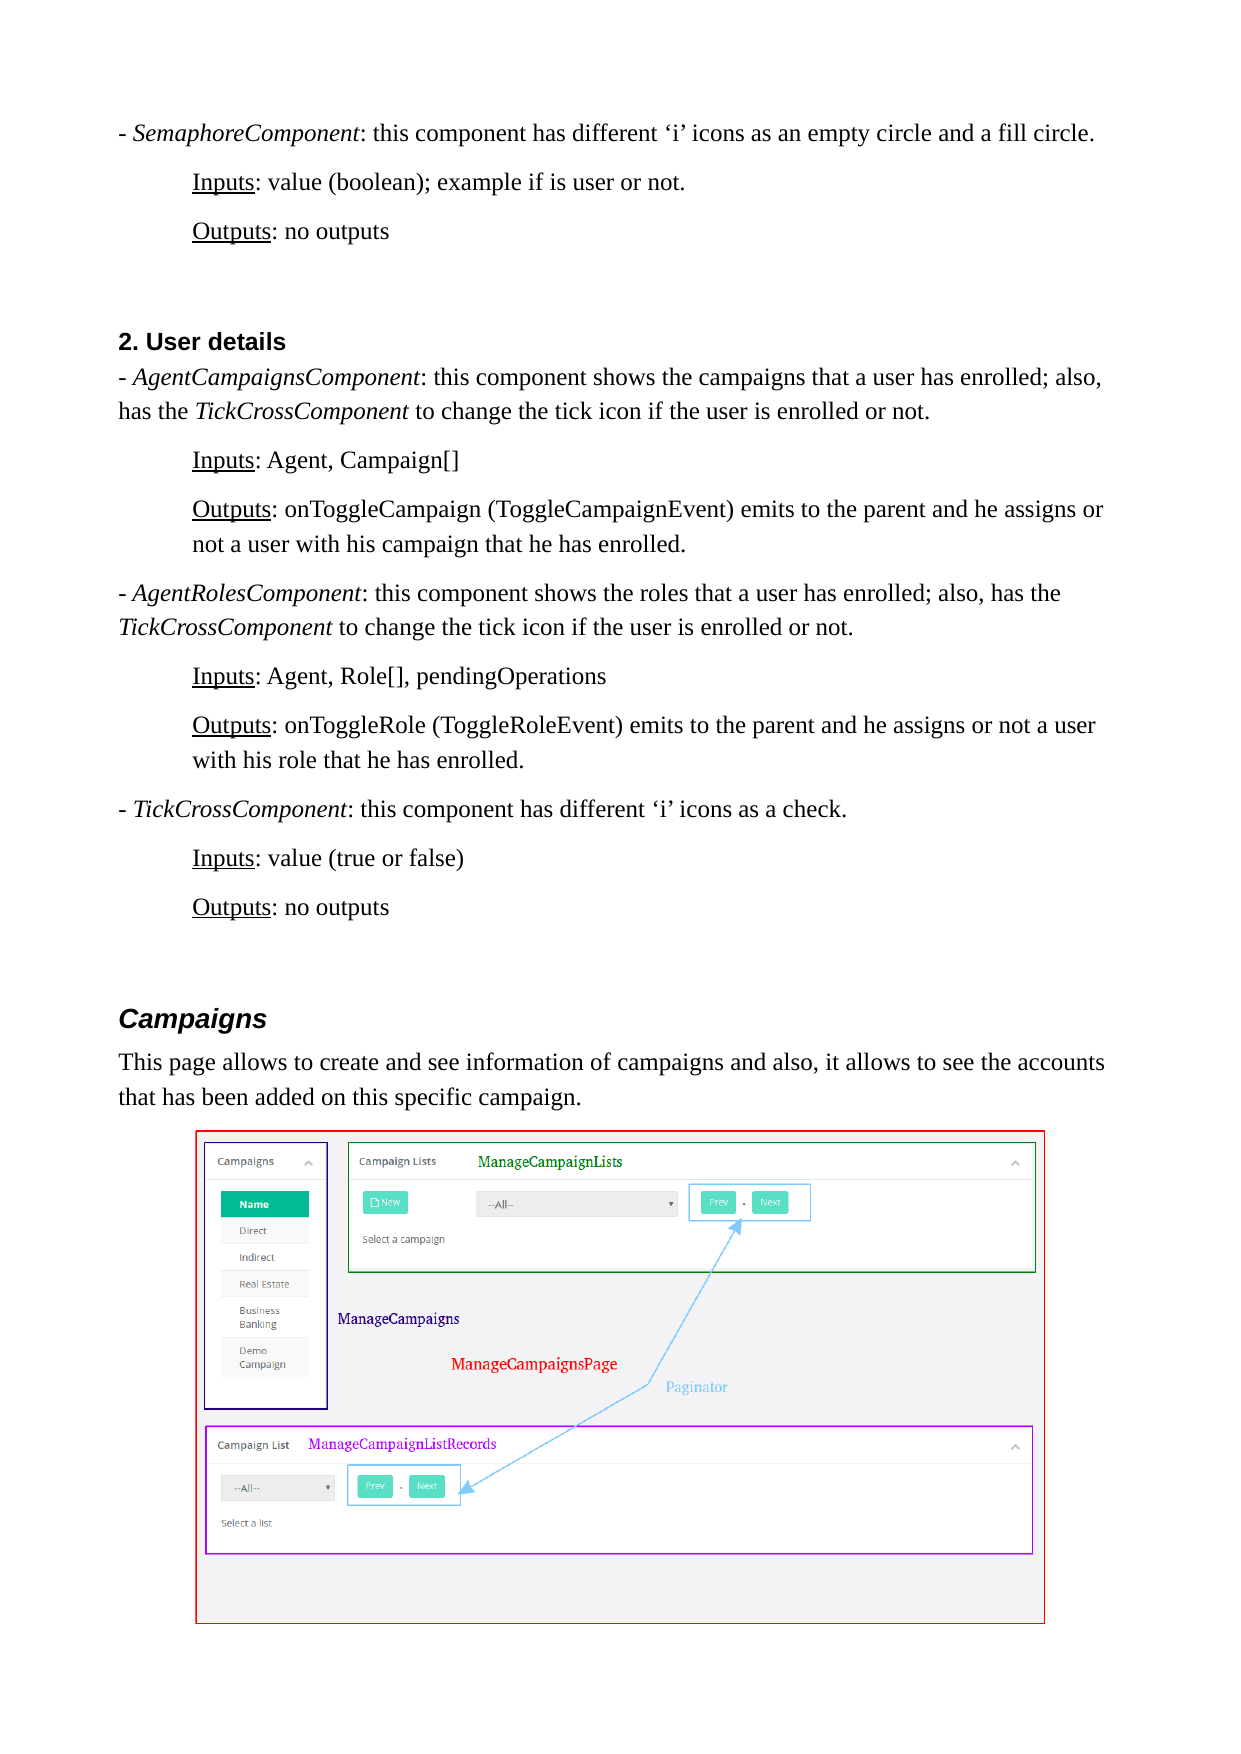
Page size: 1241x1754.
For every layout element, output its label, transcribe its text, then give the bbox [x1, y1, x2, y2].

text Outputs: no outputs [118, 892, 1122, 921]
text - AgentRolesComponent: this component shows the roles that a user has enrolled; also, has the TickCrossComponent to change the tick icon if the user is enrolled or not. [118, 578, 1122, 641]
text Outputs: onToggleRole (ToggleRoleEvent) emits to the parent and he assigns or not a user with his role that he has enrolled. [118, 710, 1122, 774]
text - SemaphoreComponent: this component has different ‘i’ icons as an empty circle and a fill circle. [118, 118, 1122, 147]
text - AgentCampaignsComponent: this component shows the campaigns that a user has enrolled; also, has the TickCrossComponent to change the tick icon if the user is enrolled or not. [118, 362, 1122, 425]
text Inputs: Agent, Campaign[] [118, 445, 1122, 474]
text - TickCrossComponent: this component has different ‘i’ icons as a check. [118, 794, 1122, 823]
picture [195, 1130, 1045, 1624]
subtitle Campaigns [118, 1003, 1122, 1034]
subtitle 2. User details [118, 327, 1122, 355]
text Inputs: Agent, Role[], pendingOperations [118, 661, 1122, 690]
text Inputs: value (true or false) [118, 843, 1122, 872]
text Inputs: value (boolean); example if is user or not. [118, 167, 1122, 196]
text Outputs: onToggleCampaign (ToggleCampaignEvent) emits to the parent and he assigns or not a user with his campaign that he has enrolled. [118, 494, 1122, 557]
text Outputs: no outputs [118, 216, 1122, 245]
text This page allows to create and see information of campaigns and also, it allows to see the accounts that has been added on this specific campaign. [118, 1047, 1122, 1110]
